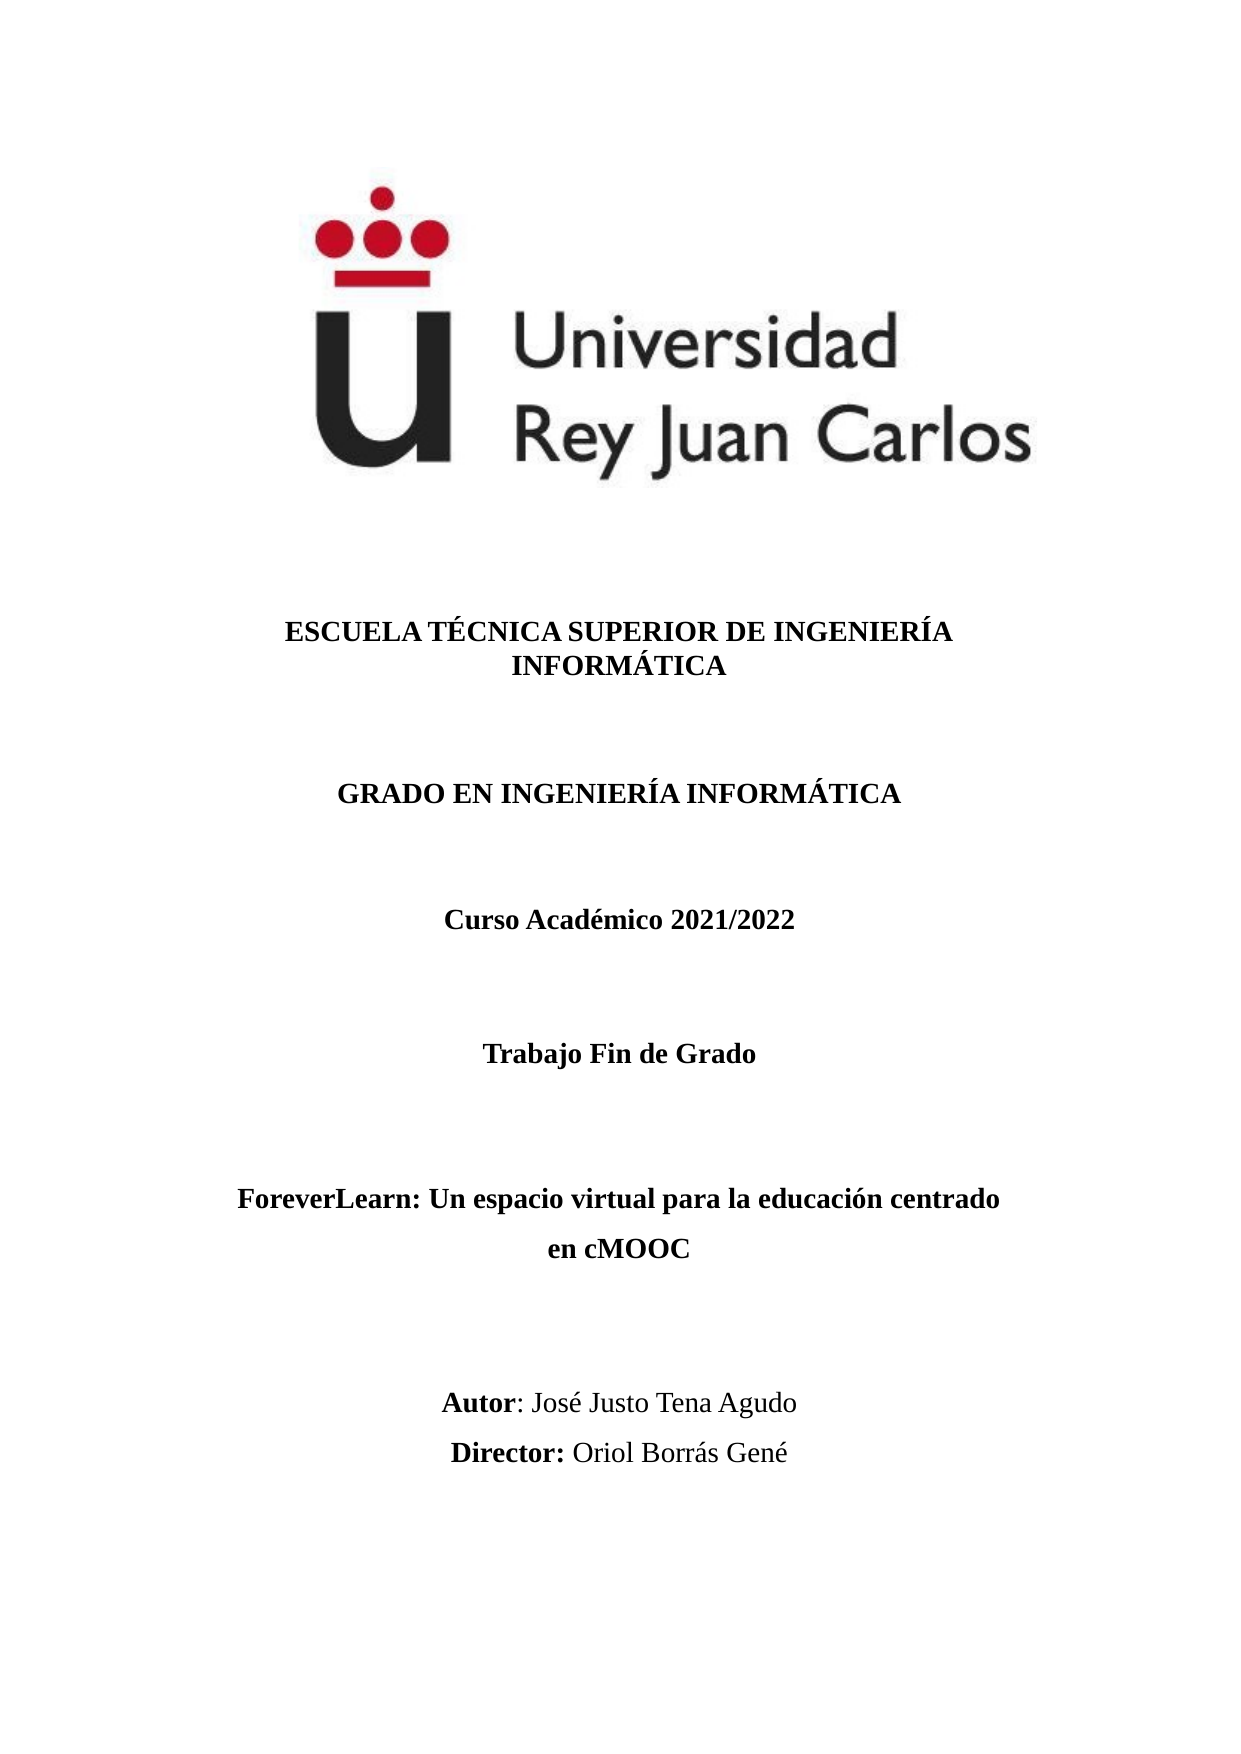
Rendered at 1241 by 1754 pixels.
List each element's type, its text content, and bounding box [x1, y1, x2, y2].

text GRADO EN INGENIERÍA INFORMÁTICA [222, 776, 1016, 810]
text ForeverLearn: Un espacio virtual para la educación centrado en cMOOC [235, 1181, 1002, 1265]
text Trabajo Fin de Grado [222, 1036, 1017, 1069]
subtitle ESCUELA TÉCNICA SUPERIOR DE INGENIERÍA INFORMÁTICA [222, 614, 1016, 681]
text Autor: José Justo Tena Agudo [222, 1385, 1017, 1419]
picture [298, 167, 1038, 488]
text Director: Oriol Borrás Gené [222, 1436, 1017, 1469]
text Curso Académico 2021/2022 [222, 902, 1017, 935]
